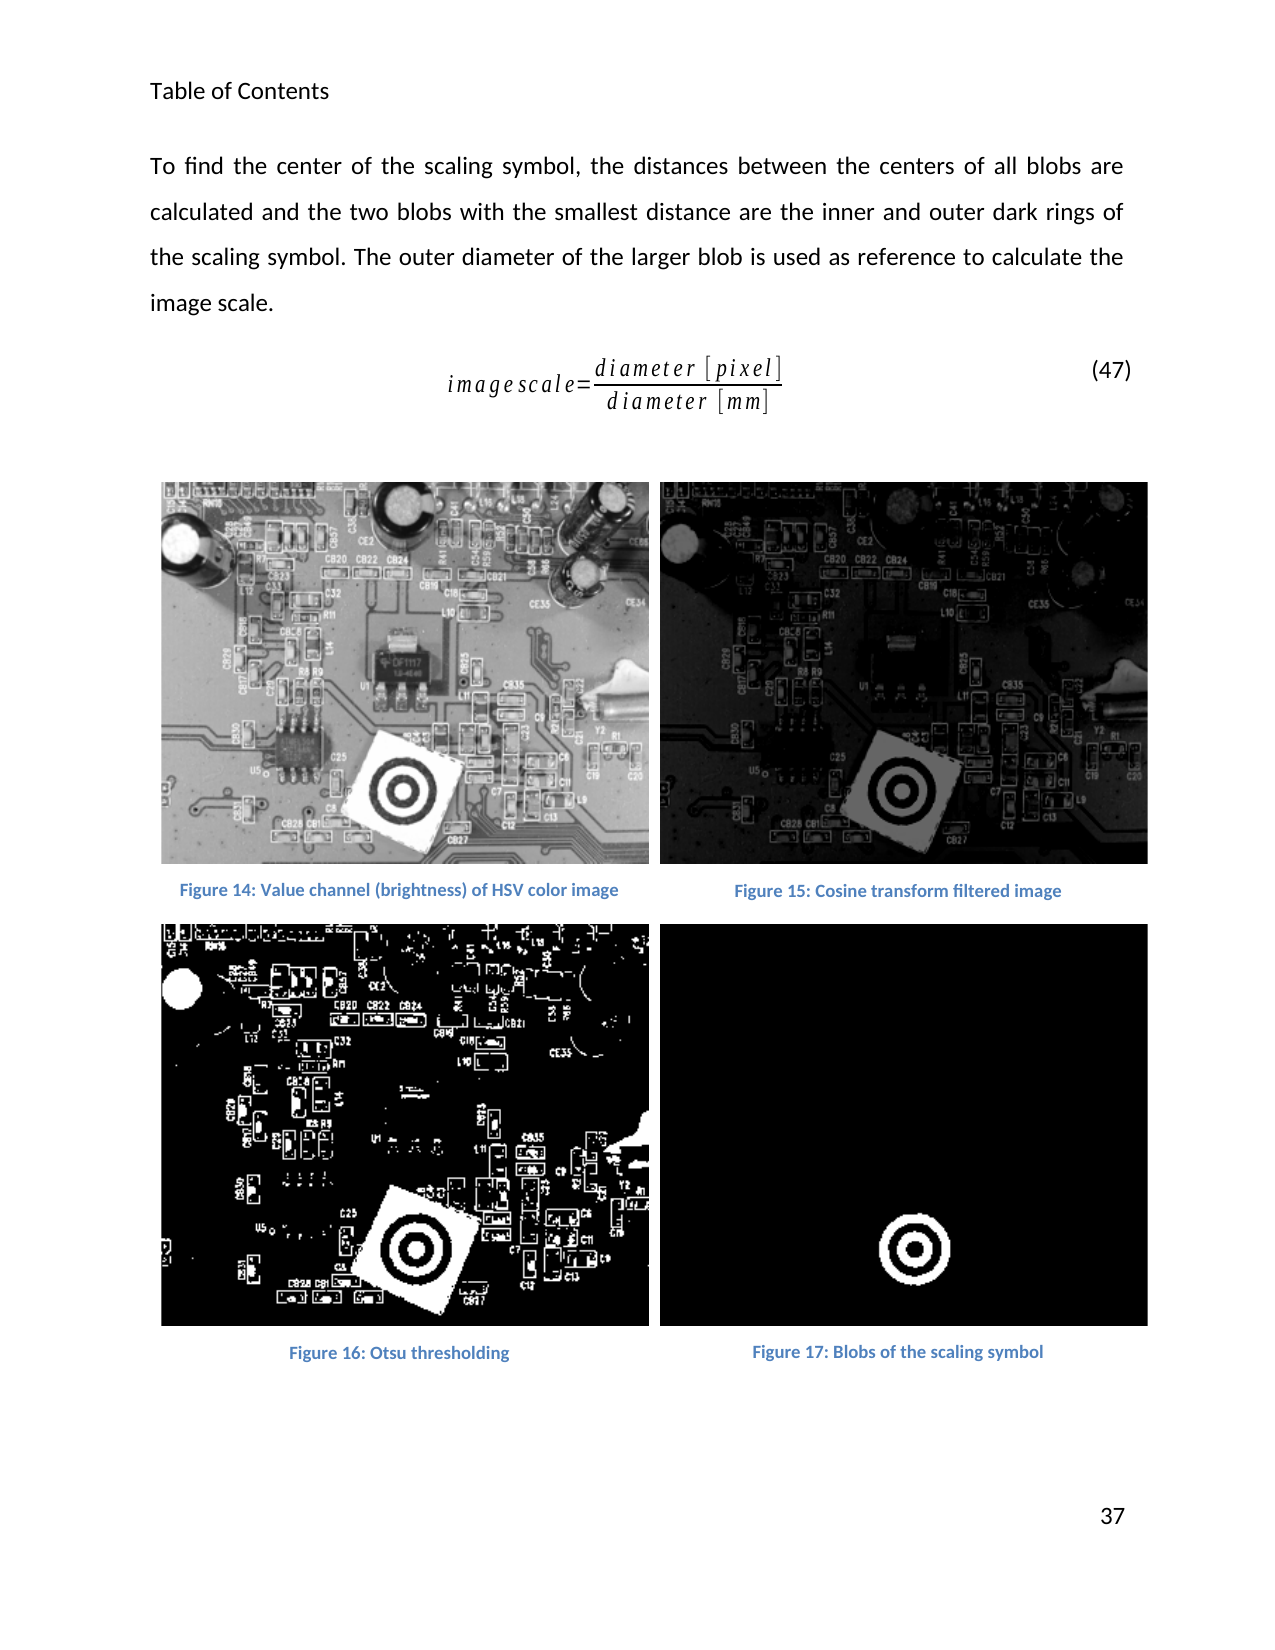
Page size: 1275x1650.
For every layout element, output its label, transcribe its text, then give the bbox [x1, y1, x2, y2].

picture [660, 482, 1148, 864]
table_header [150, 354, 1080, 416]
text To find the center of the scaling symbol, the distances between the centers of all blobs are calculated and the two blobs with the smallest distance are the inner and outer dark rings of the scaling symbol. The outer diameter of the larger blob is used as reference to calculate the image scale. [150, 150, 1125, 318]
table_header Figure 14: Value channel (brightness) of HSV color image [150, 483, 649, 924]
table_header (47) [1080, 354, 1147, 416]
picture [161, 924, 649, 1326]
picture [660, 924, 1148, 1326]
table_cell Figure 17: Blobs of the scaling symbol [649, 924, 1147, 1364]
picture [161, 482, 649, 864]
table_cell Figure 16: Otsu thresholding [150, 924, 649, 1364]
table_header Figure 15: Cosine transform filtered image [649, 483, 1147, 924]
